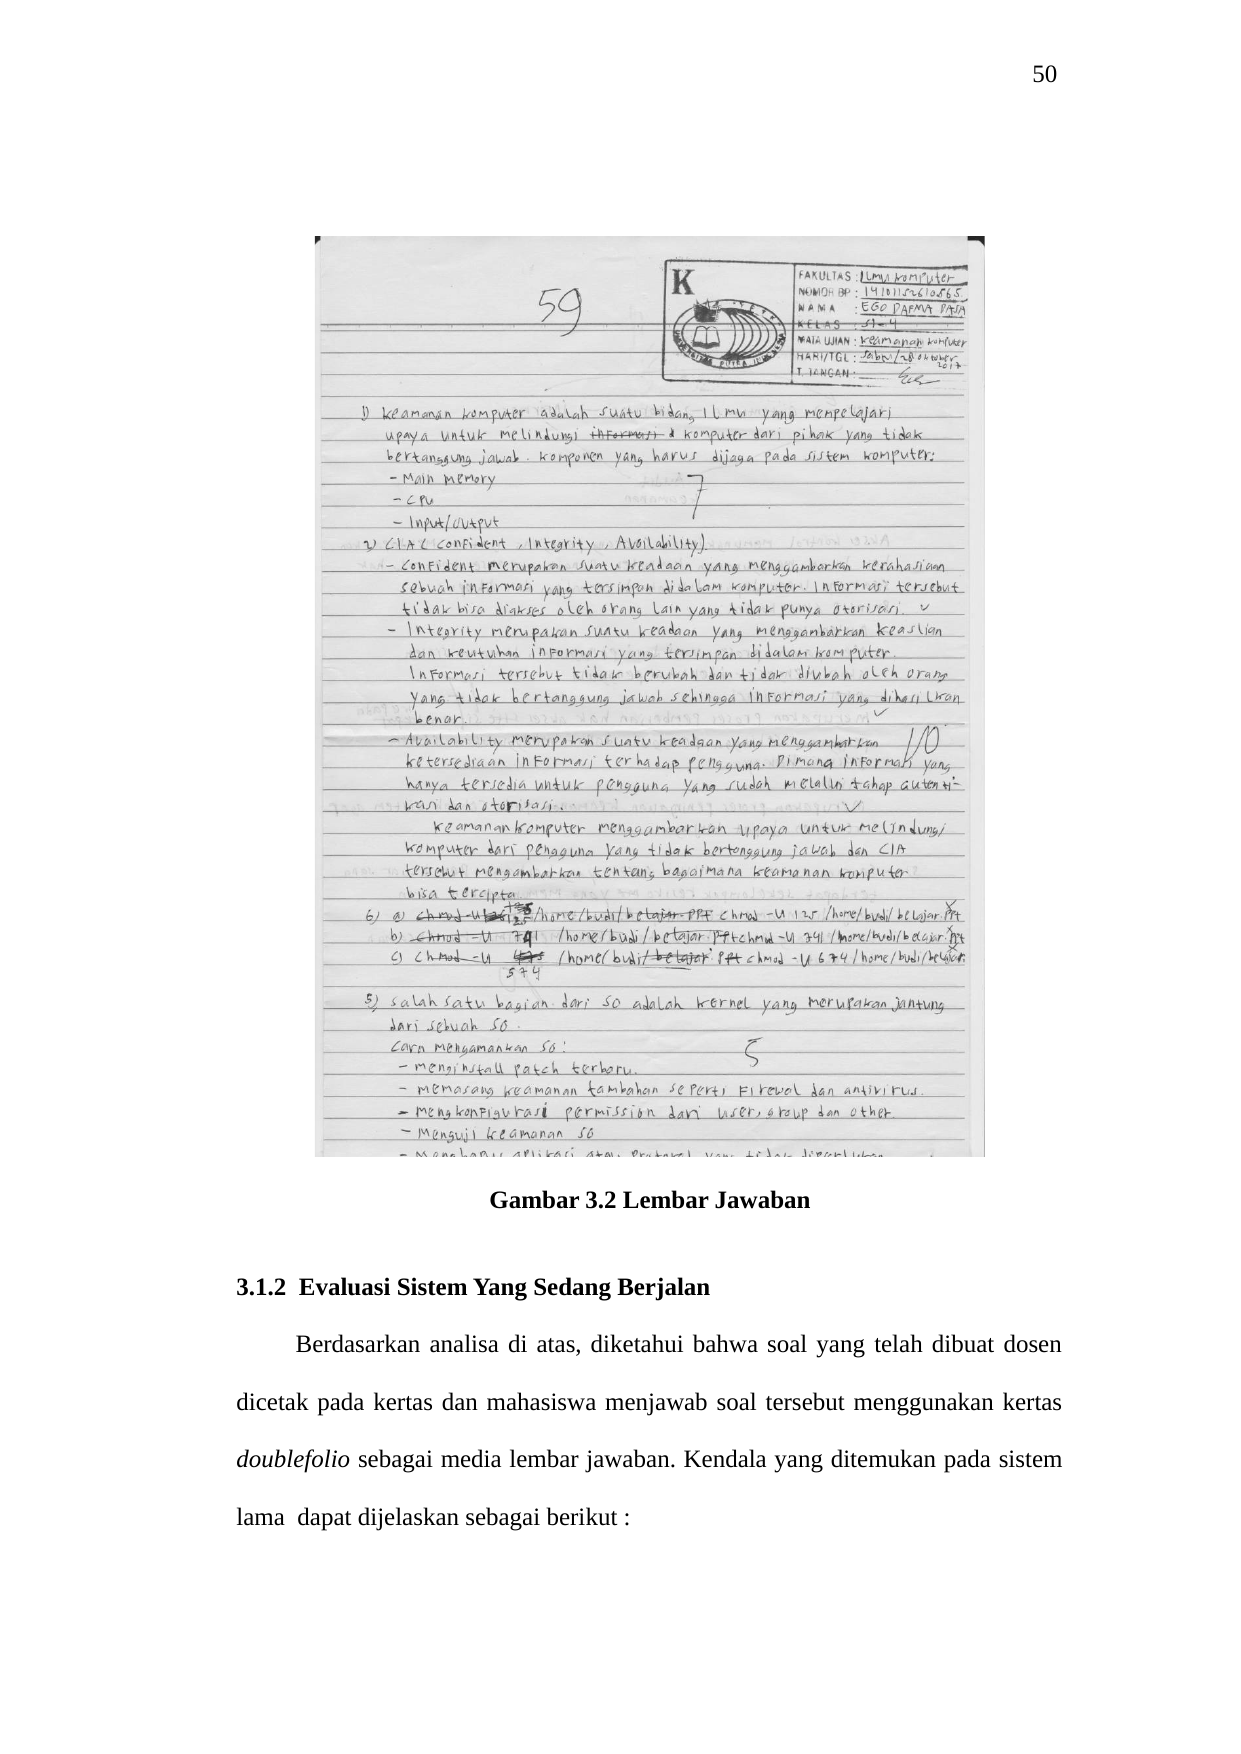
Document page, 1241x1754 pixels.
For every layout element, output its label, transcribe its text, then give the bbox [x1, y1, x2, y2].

subtitle Evaluasi Sistem Yang Sedang Berjalan [236, 1272, 1063, 1301]
text Berdasarkan analisa di atas, diketahui bahwa soal yang telah dibuat dosen dicetak pada kertas dan mahasiswa menjawab soal tersebut menggunakan kertas doublefolio sebagai media lembar jawaban. Kendala yang ditemukan pada sistem lama dapat dijelaskan sebagai berikut : [236, 1329, 1063, 1531]
text Gambar 3.2 Lembar Jawaban [315, 1157, 984, 1214]
